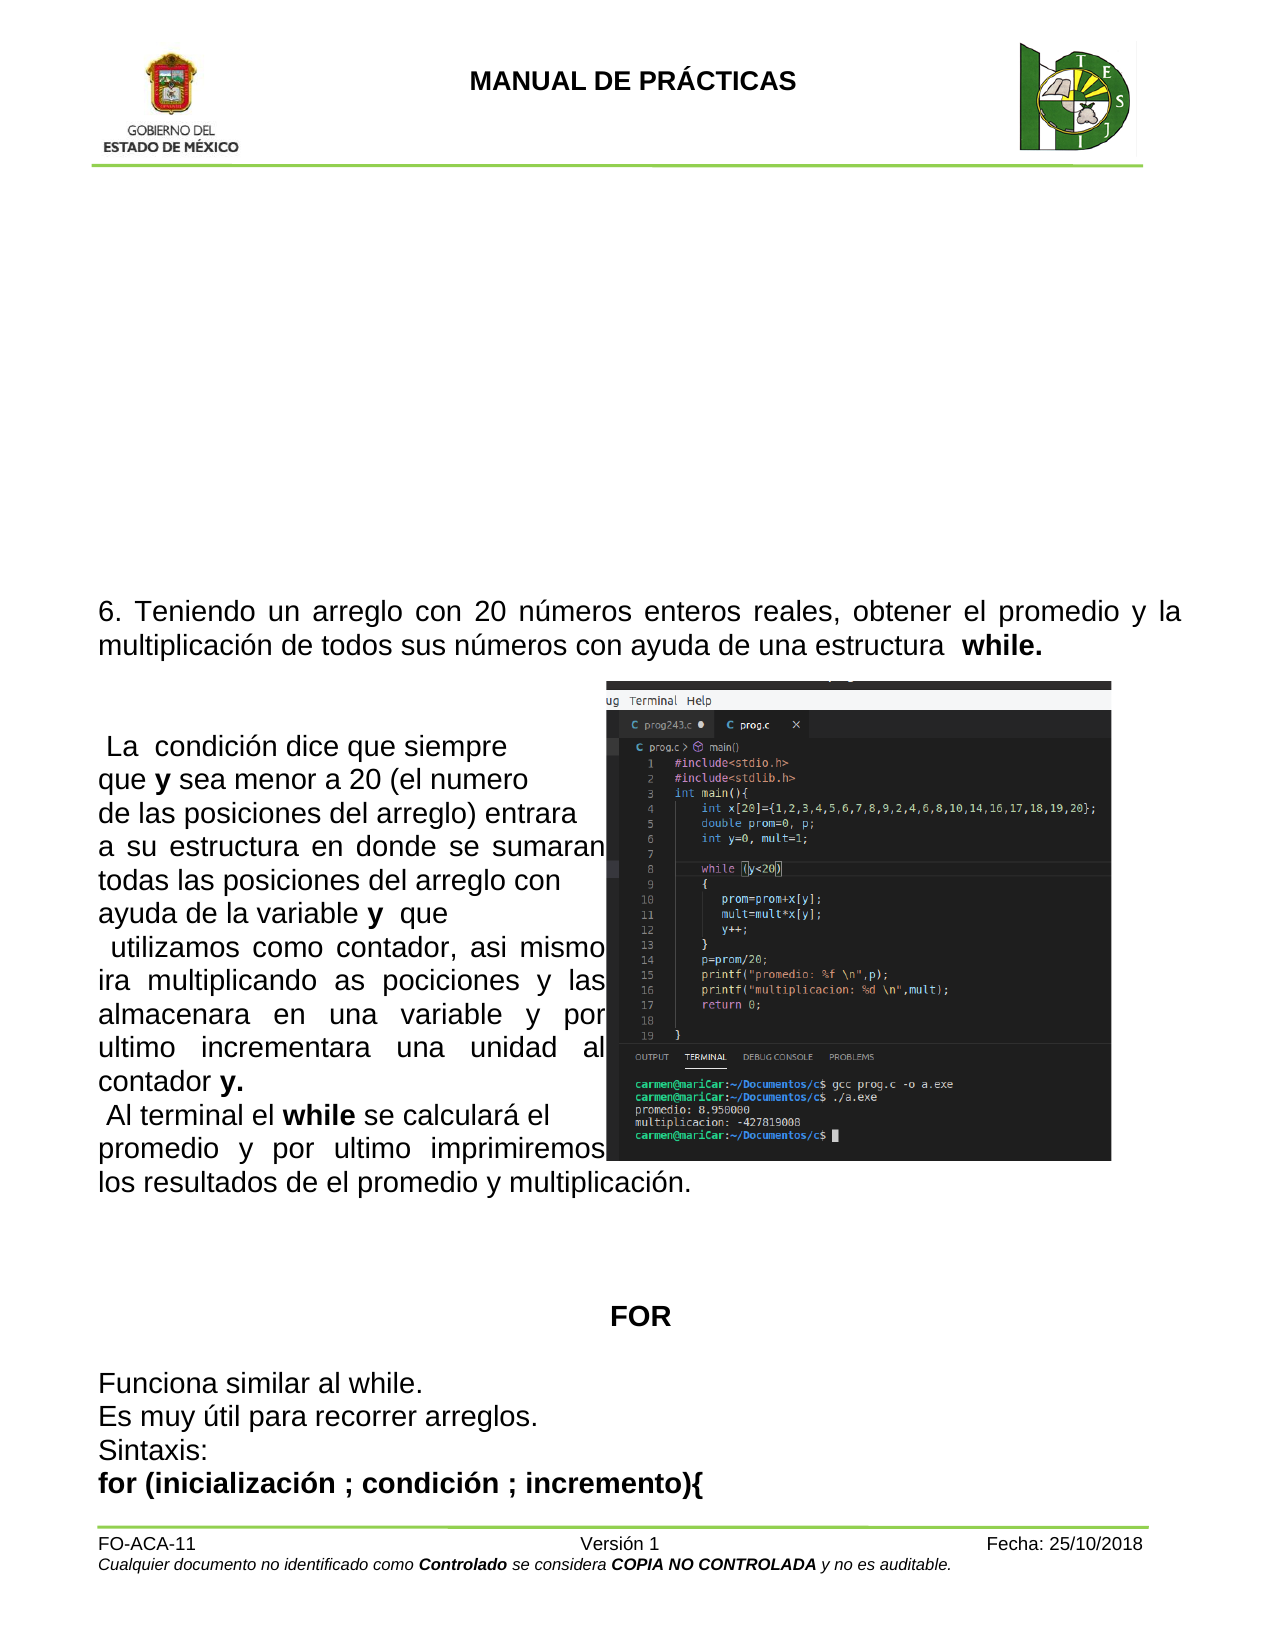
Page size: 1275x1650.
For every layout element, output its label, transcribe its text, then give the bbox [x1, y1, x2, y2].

text [1112, 829, 1183, 896]
text Es muy útil para recorrer arreglos. [98, 1399, 1183, 1433]
picture [1018, 41, 1137, 157]
text promedio y por ultimo imprimiremos los resultados de el promedio y multiplicación. [98, 1131, 1183, 1198]
text que y sea menor a 20 (el numero [98, 762, 606, 796]
picture [95, 42, 241, 161]
text [1112, 762, 1183, 796]
text de las posiciones del arreglo) entrara [98, 796, 606, 829]
text La condición dice que siempre [98, 729, 606, 762]
text a su estructura en donde se sumaran todas las posiciones del arreglo con [98, 829, 606, 896]
text ayuda de la variable y que [98, 896, 606, 930]
text Sintaxis: [98, 1433, 1183, 1467]
text for (inicialización ; condición ; incremento){ [98, 1467, 1183, 1500]
text [1112, 1098, 1183, 1131]
text utilizamos como contador, asi mismo ira multiplicando as pociciones y las almacenara en una variable y por ultimo incrementara una unidad al contador y. [98, 930, 606, 1098]
text [1112, 729, 1183, 762]
text Funciona similar al while. [98, 1366, 1183, 1399]
text FOR [98, 1299, 1183, 1332]
picture [606, 681, 1112, 1161]
text [1112, 796, 1183, 829]
text 6. Teniendo un arreglo con 20 números enteros reales, obtener el promedio y la multiplicación de todos sus números con ayuda de una estructura while. [98, 594, 1183, 662]
text [1112, 930, 1183, 1098]
text [1112, 896, 1183, 930]
text Al terminal el while se calculará el [98, 1098, 606, 1131]
